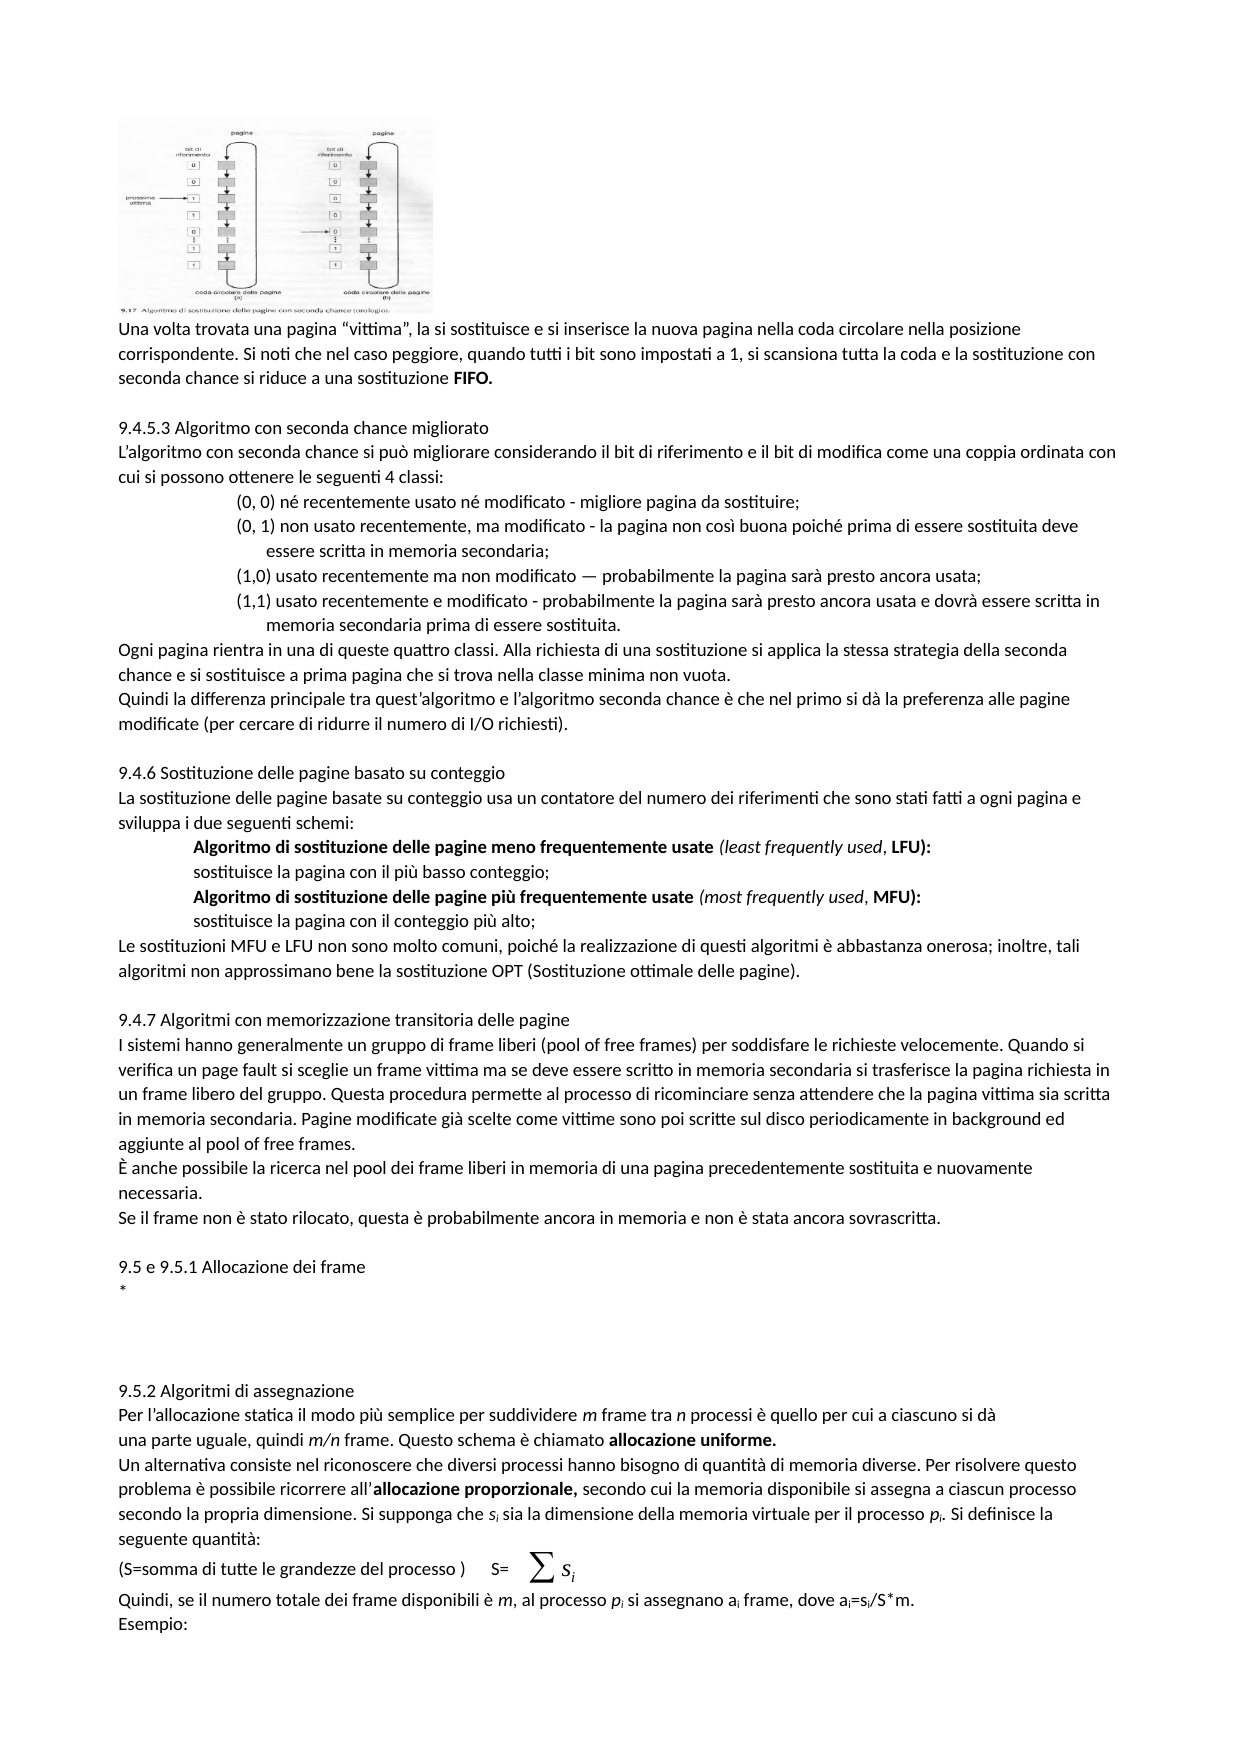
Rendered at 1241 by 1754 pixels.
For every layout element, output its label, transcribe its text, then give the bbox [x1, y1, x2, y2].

text Una volta trovata una pagina “vittima”, la si sostituisce e si inserisce la nuova pagina nella coda circolare nella posizione corrispondente. Si noti che nel caso peggiore, quando tutti i bit sono impostati a 1, si scansiona tutta la coda e la sostituzione con seconda chance si riduce a una sostituzione FIFO. [118, 317, 1122, 389]
text * [118, 1280, 1122, 1303]
list (0, 1) non usato recentemente, ma modificato - la pagina non così buona poiché prima di essere sostituita deve essere scritta in memoria secondaria; [236, 515, 1122, 562]
text Le sostituzioni MFU e LFU non sono molto comuni, poiché la realizzazione di questi algoritmi è abbastanza onerosa; inoltre, tali algoritmi non approssimano bene la sostituzione OPT (Sostituzione ottimale delle pagine). [118, 934, 1122, 982]
list (1,0) usato recentemente ma non modificato — probabilmente la pagina sarà presto ancora usata; [236, 564, 1122, 587]
text È anche possibile la ricerca nel pool dei frame liberi in memoria di una pagina precedentemente sostituita e nuovamente necessaria. [118, 1157, 1122, 1204]
text 9.5.2 Algoritmi di assegnazione [118, 1379, 1122, 1402]
text La sostituzione delle pagine basate su conteggio usa un contatore del numero dei riferimenti che sono stati fatti a ogni pagina e sviluppa i due seguenti schemi: [118, 786, 1122, 834]
text I sistemi hanno generalmente un gruppo di frame liberi (pool of free frames) per soddisfare le richieste velocemente. Quando si verifica un page fault si sceglie un frame vittima ma se deve essere scritto in memoria secondaria si trasferisce la pagina richiesta in un frame libero del gruppo. Questa procedura permette al processo di ricominciare senza attendere che la pagina vittima sia scritta in memoria secondaria. Pagine modificate già scelte come vittime sono poi scritte sul disco periodicamente in background ed aggiunte al pool of free frames. [118, 1033, 1122, 1155]
list sostituisce la pagina con il conteggio più alto; [193, 910, 1122, 933]
list Algoritmo di sostituzione delle pagine più frequentemente usate (most frequently used, MFU): [193, 885, 1122, 908]
text Se il frame non è stato rilocato, questa è probabilmente ancora in memoria e non è stata ancora sovrascritta. [118, 1206, 1122, 1229]
text Quindi, se il numero totale dei frame disponibili è m, al processo pi si assegnano ai frame, dove ai=si/S*m. [118, 1588, 1122, 1611]
text Esempio: [118, 1613, 1122, 1636]
list Algoritmo di sostituzione delle pagine meno frequentemente usate (least frequently used, LFU): [193, 836, 1122, 858]
text 9.4.5.3 Algoritmo con seconda chance migliorato [118, 416, 1122, 439]
text (S=somma di tutte le grandezze del processo ) S= [118, 1552, 1122, 1586]
text 9.4.6 Sostituzione delle pagine basato su conteggio [118, 762, 1122, 784]
text Quindi la differenza principale tra quest’algoritmo e l’algoritmo seconda chance è che nel primo si dà la preferenza alle pagine modificate (per cercare di ridurre il numero di I/O richiesti). [118, 687, 1122, 735]
text L’algoritmo con seconda chance si può migliorare considerando il bit di riferimento e il bit di modifica come una coppia ordinata con cui si possono ottenere le seguenti 4 classi: [118, 441, 1122, 488]
text 9.5 e 9.5.1 Allocazione dei frame [118, 1255, 1122, 1278]
list (0, 0) né recentemente usato né modificato - migliore pagina da sostituire; [236, 490, 1122, 513]
picture [118, 118, 434, 314]
text Ogni pagina rientra in una di queste quattro classi. Alla richiesta di una sostituzione si applica la stessa strategia della seconda chance e si sostituisce a prima pagina che si trova nella classe minima non vuota. [118, 638, 1122, 686]
list sostituisce la pagina con il più basso conteggio; [193, 860, 1122, 883]
text Per l’allocazione statica il modo più semplice per suddividere m frame tra n processi è quello per cui a ciascuno si dà una parte uguale, quindi m/n frame. Questo schema è chiamato allocazione uniforme. Un alternativa consiste nel riconoscere che diversi processi hanno bisogno di quantità di memoria diverse. Per risolvere questo problema è possibile ricorrere all’allocazione proporzionale, secondo cui la memoria disponibile si assegna a ciascun processo secondo la propria dimensione. Si supponga che si sia la dimensione della memoria virtuale per il processo pi. Si definisce la seguente quantità: [118, 1403, 1122, 1550]
text 9.4.7 Algoritmi con memorizzazione transitoria delle pagine [118, 1008, 1122, 1031]
list (1,1) usato recentemente e modificato - probabilmente la pagina sarà presto ancora usata e dovrà essere scritta in memoria secondaria prima di essere sostituita. [236, 589, 1122, 636]
